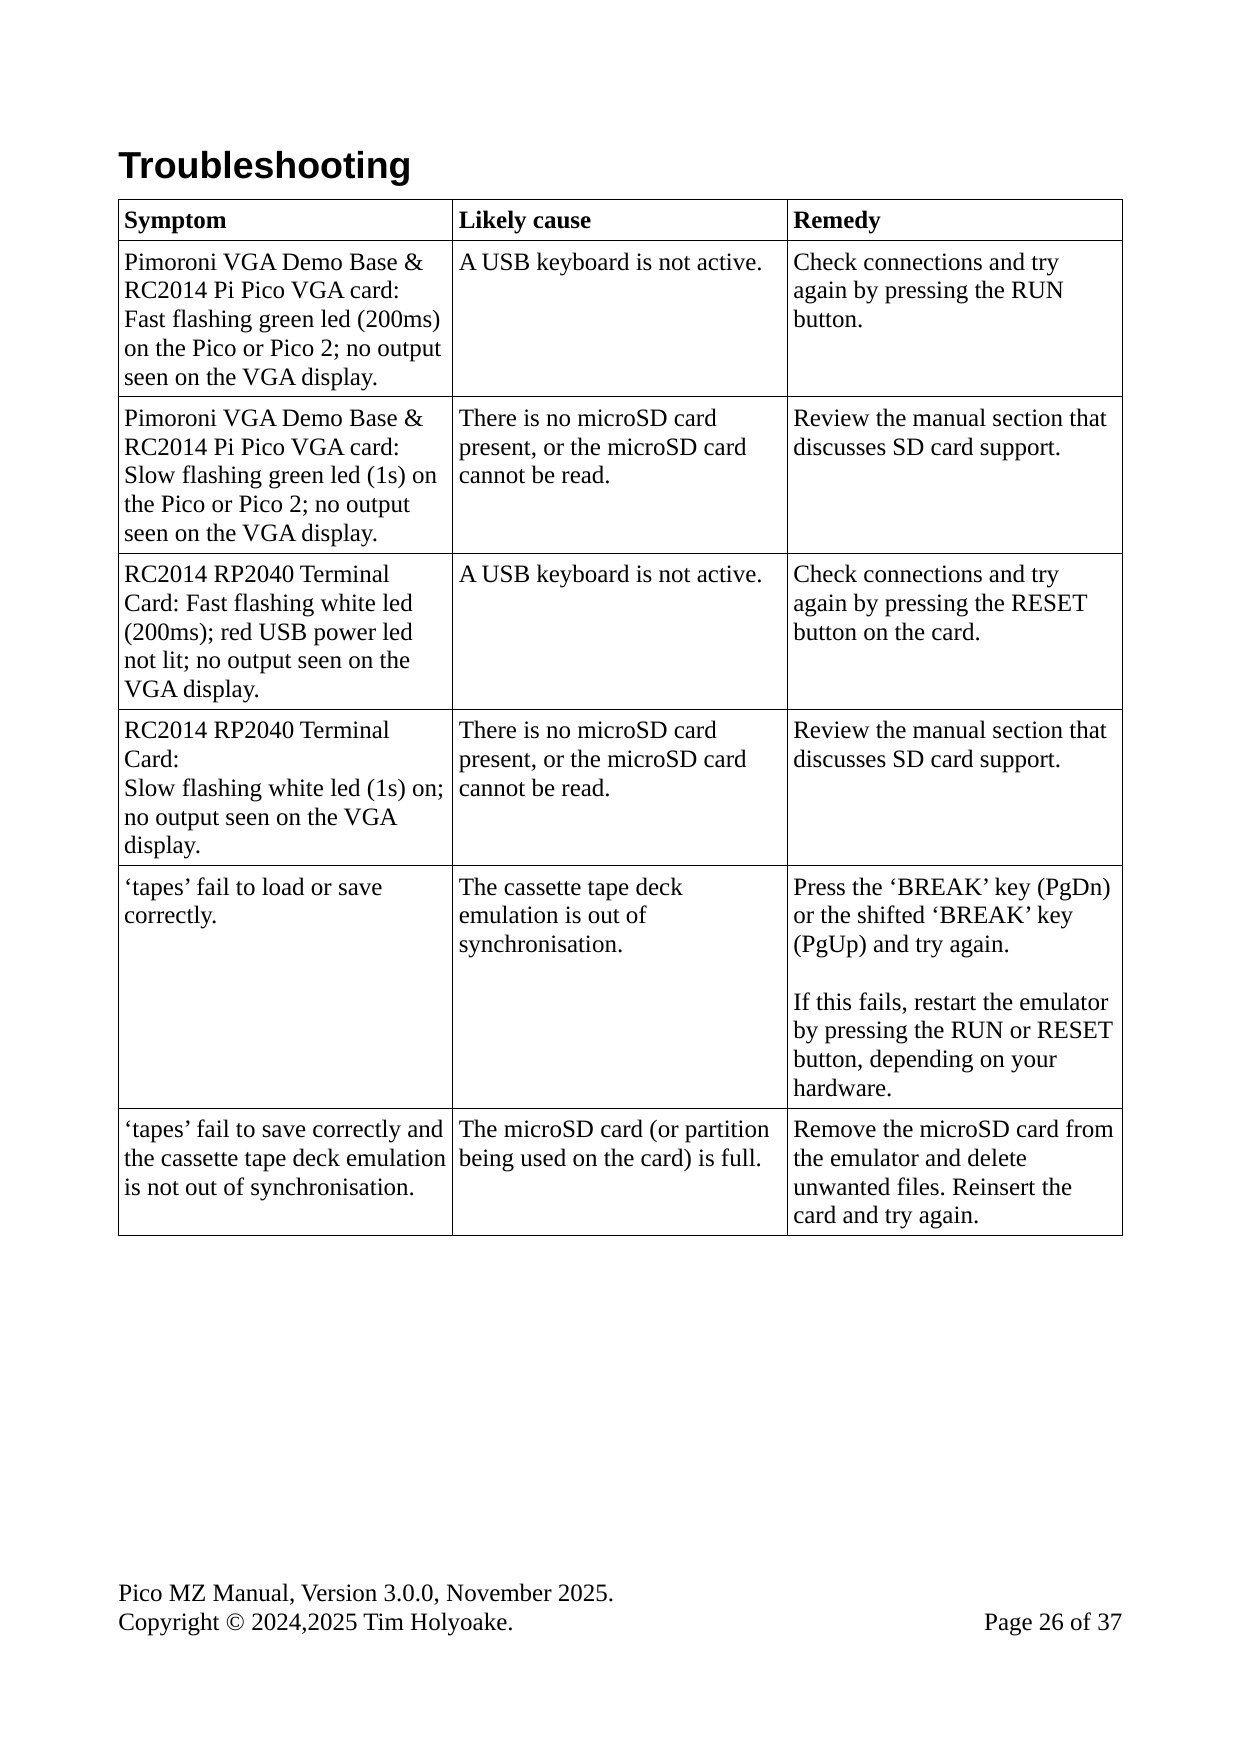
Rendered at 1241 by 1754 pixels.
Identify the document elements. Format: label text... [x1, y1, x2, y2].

table_cell Pimoroni VGA Demo Base & RC2014 Pi Pico VGA card: Fast flashing green led (200ms) on the Pico or Pico 2; no output seen on the VGA display. [119, 241, 452, 396]
table_cell Pimoroni VGA Demo Base & RC2014 Pi Pico VGA card: Slow flashing green led (1s) on the Pico or Pico 2; no output seen on the VGA display. [119, 397, 452, 552]
table_cell Remove the microSD card from the emulator and delete unwanted files. Reinsert the card and try again. [788, 1109, 1122, 1235]
table_cell A USB keyboard is not active. [453, 241, 787, 396]
table_header Symptom [119, 200, 452, 240]
table_cell ‘tapes’ fail to load or save correctly. [119, 866, 452, 1107]
table_cell RC2014 RP2040 Terminal Card: Fast flashing white led (200ms); red USB power led not lit; no output seen on the VGA display. [119, 554, 452, 709]
table_cell Review the manual section that discusses SD card support. [788, 710, 1122, 865]
table_cell There is no microSD card present, or the microSD card cannot be read. [453, 710, 787, 865]
table_cell There is no microSD card present, or the microSD card cannot be read. [453, 397, 787, 552]
table_header Likely cause [453, 200, 787, 240]
subtitle Troubleshooting [118, 143, 1122, 186]
table_cell Check connections and try again by pressing the RUN button. [788, 241, 1122, 396]
table_cell Press the ‘BREAK’ key (PgDn) or the shifted ‘BREAK’ key (PgUp) and try again. If this fails, restart the emulator by pressing the RUN or RESET button, depending on your hardware. [788, 866, 1122, 1107]
table_cell Check connections and try again by pressing the RESET button on the card. [788, 554, 1122, 709]
table_cell The microSD card (or partition being used on the card) is full. [453, 1109, 787, 1235]
table_header Remedy [788, 200, 1122, 240]
table_cell RC2014 RP2040 Terminal Card: Slow flashing white led (1s) on; no output seen on the VGA display. [119, 710, 452, 865]
table_cell A USB keyboard is not active. [453, 554, 787, 709]
table_cell ‘tapes’ fail to save correctly and the cassette tape deck emulation is not out of synchronisation. [119, 1109, 452, 1235]
table_cell Review the manual section that discusses SD card support. [788, 397, 1122, 552]
table_cell The cassette tape deck emulation is out of synchronisation. [453, 866, 787, 1107]
